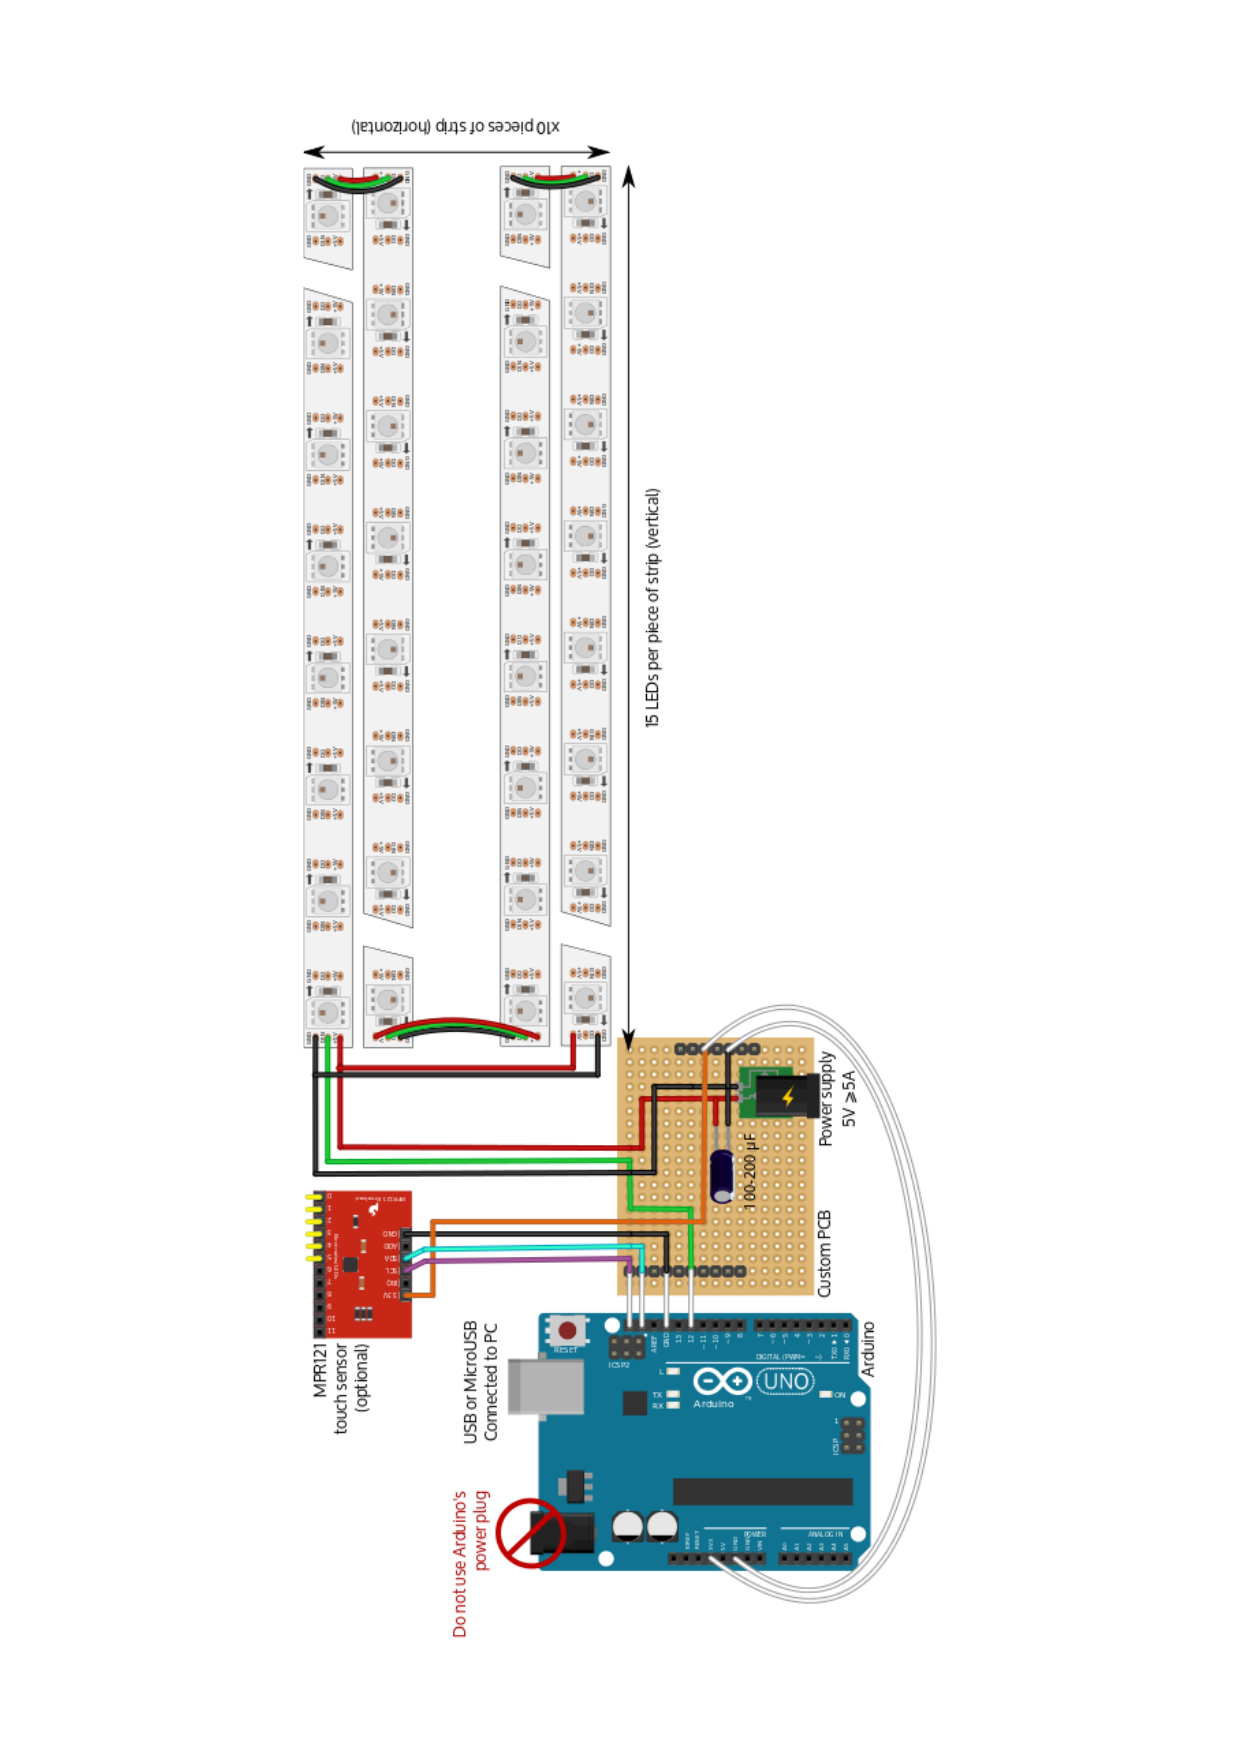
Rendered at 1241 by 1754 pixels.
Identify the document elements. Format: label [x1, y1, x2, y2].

picture [303, 118, 937, 1638]
